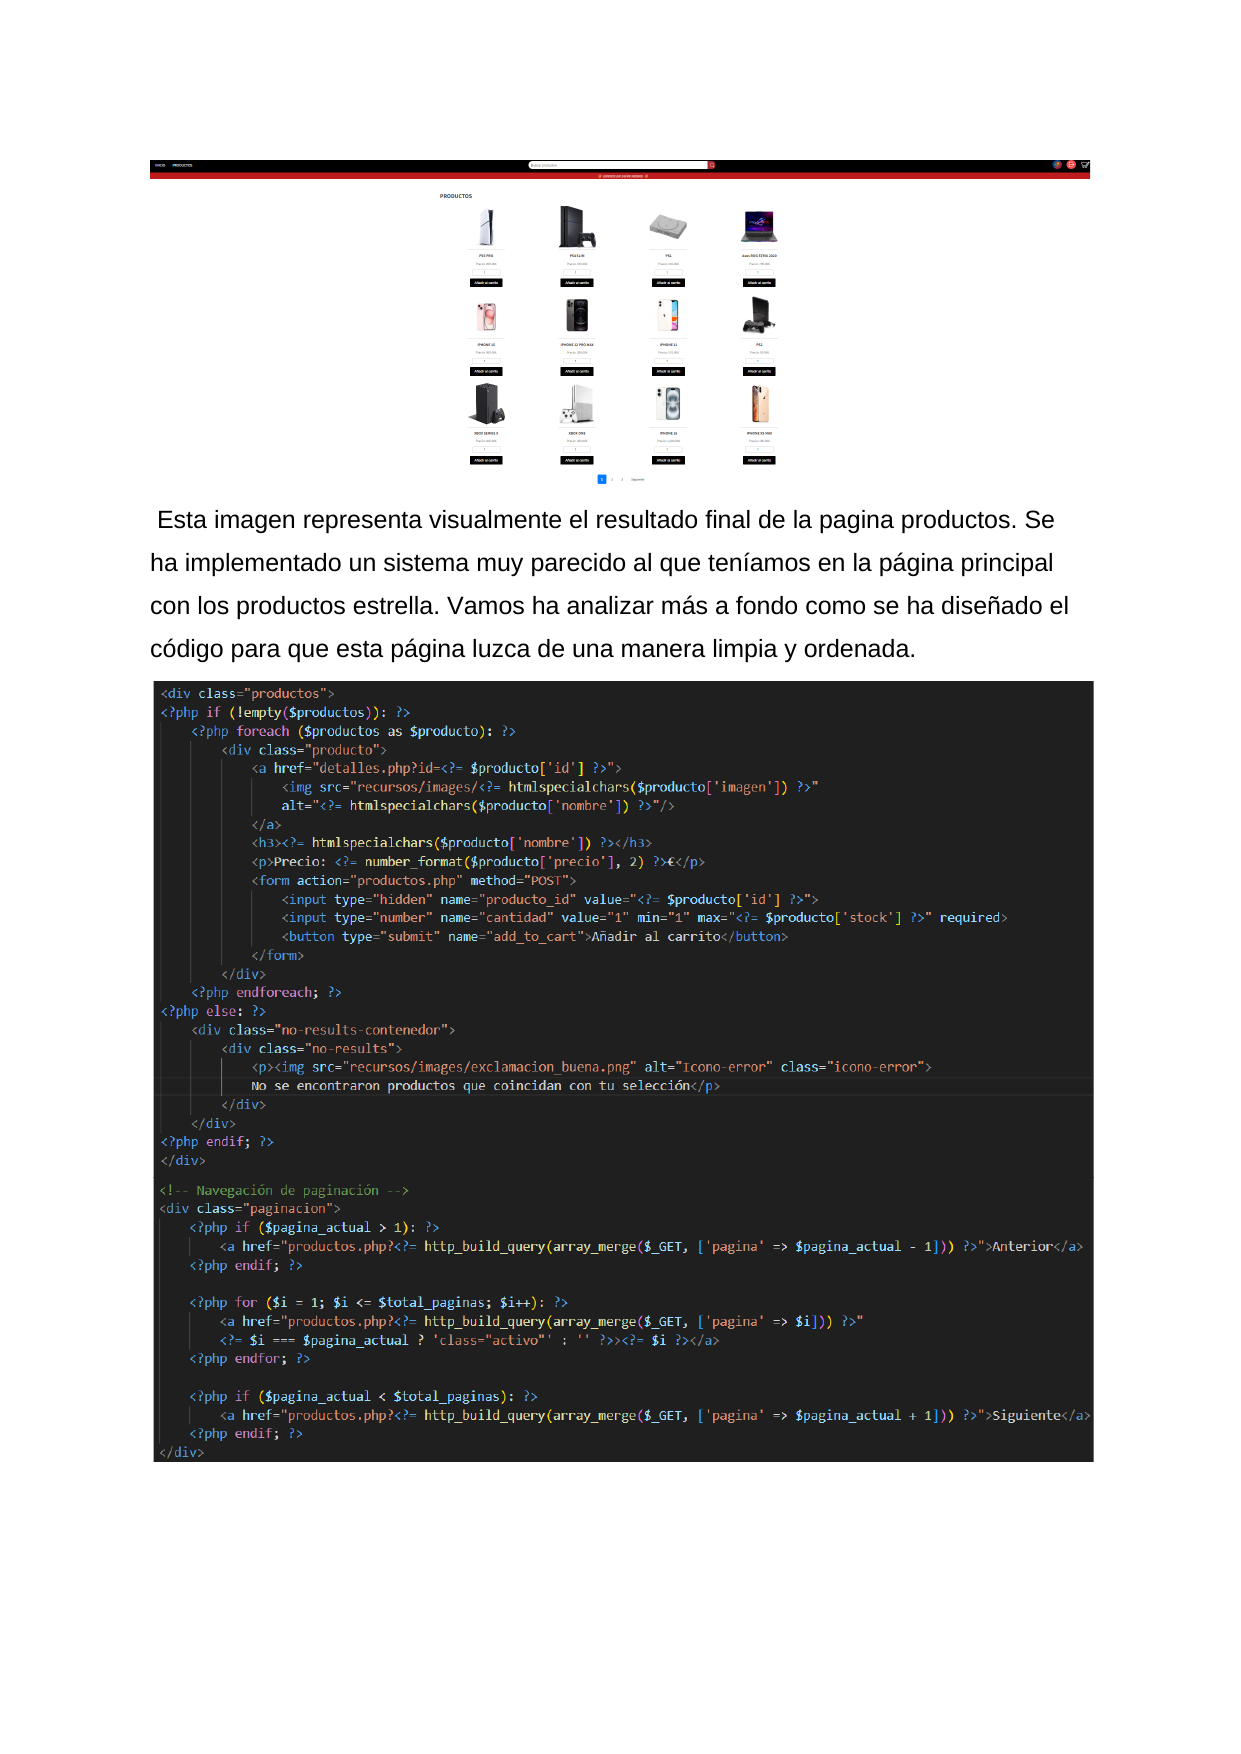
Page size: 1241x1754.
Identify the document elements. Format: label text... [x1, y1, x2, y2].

picture [153, 681, 1094, 1462]
picture [150, 160, 1091, 491]
text Esta imagen representa visualmente el resultado final de la pagina productos. Se ha implementado un sistema muy parecido al que teníamos en la página principal con los productos estrella. Vamos ha analizar más a fondo como se ha diseñado el código para que esta página luzca de una manera limpia y ordenada. [150, 491, 1090, 663]
text [150, 150, 1090, 160]
